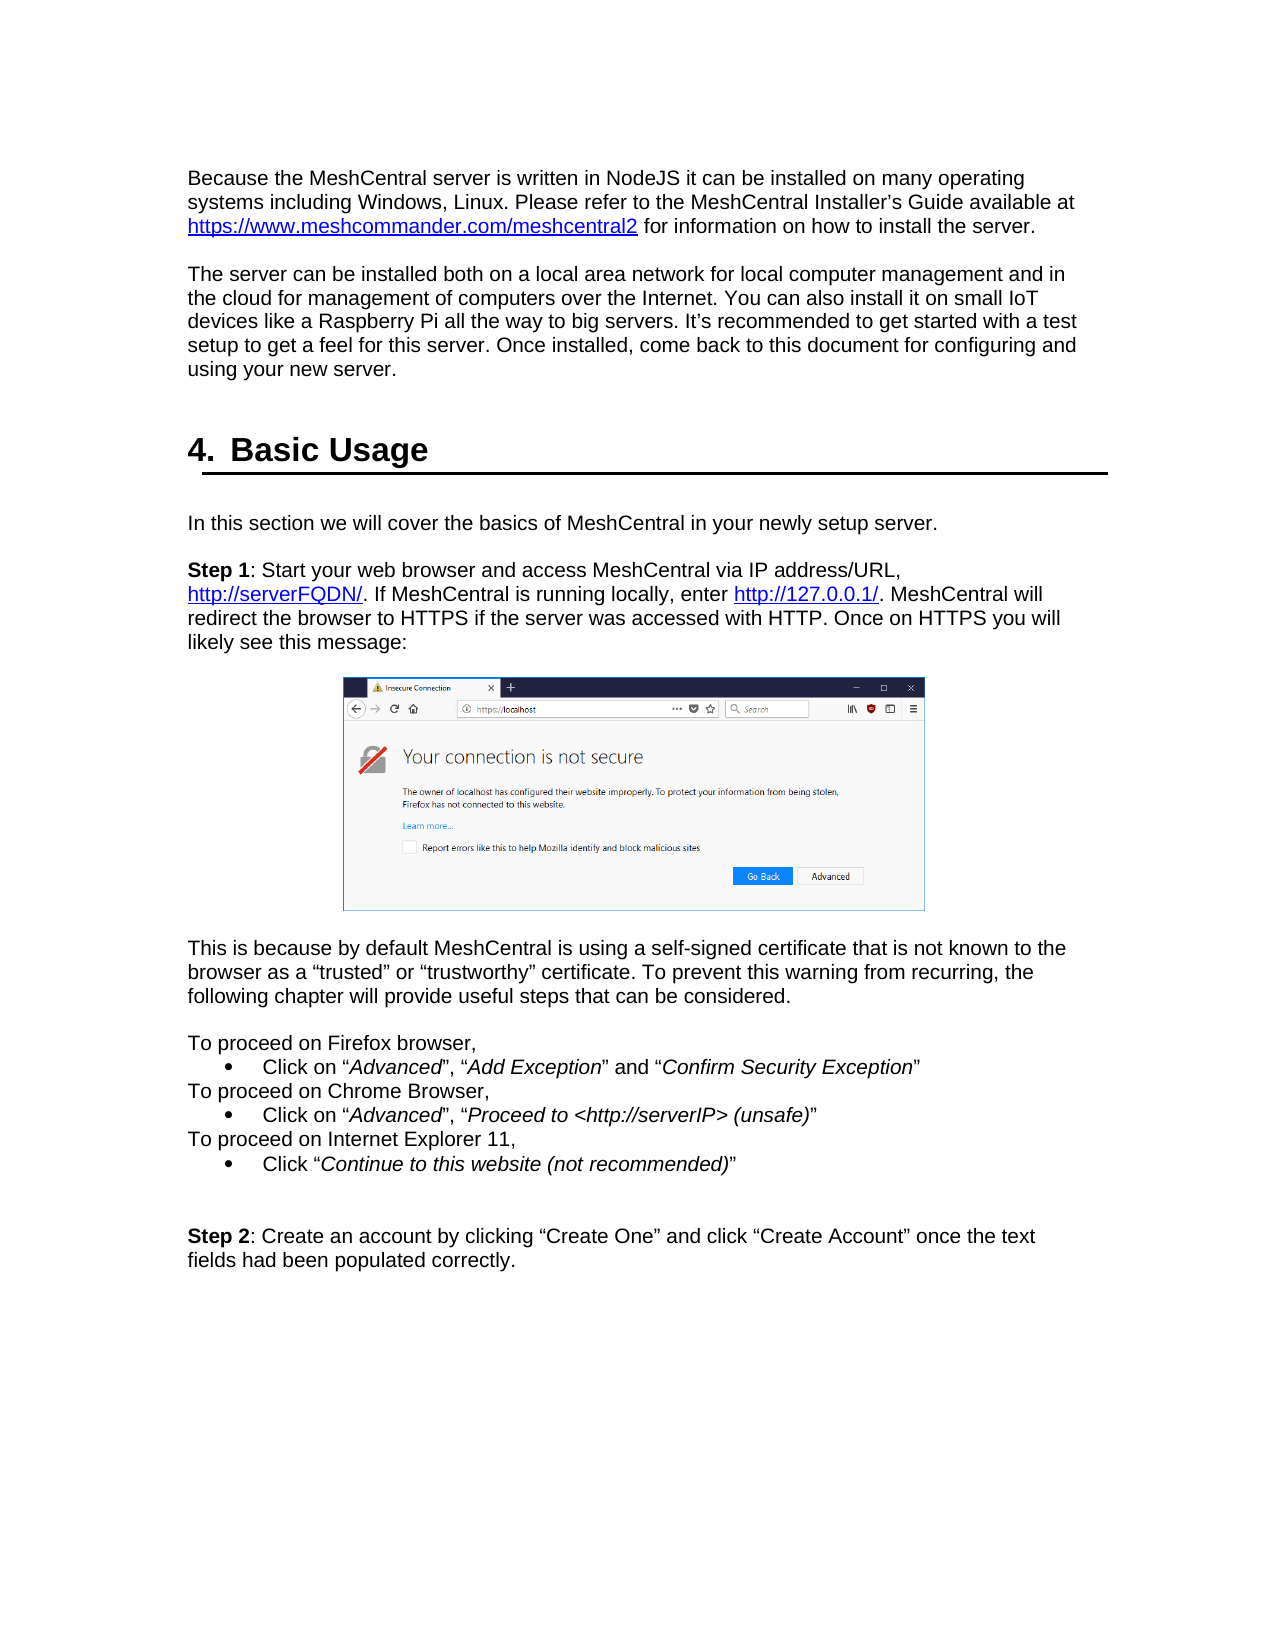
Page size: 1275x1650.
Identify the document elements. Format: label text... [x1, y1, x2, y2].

picture [343, 677, 925, 911]
list Click “Continue to this website (not recommended)” [225, 1151, 1179, 1176]
text This is because by default MeshCentral is using a self-signed certificate that is not known to the browser as a “trusted” or “trustworthy” certificate. To prevent this warning from recurring, the following chapter will provide useful steps that can be considered. [187, 936, 1070, 1007]
list Click on “Advanced”, “Proceed to <http://serverIP> (unsafe)” To proceed on Internet Explorer 11, [187, 1103, 818, 1151]
list Click on “Advanced”, “Add Exception” and “Confirm Security Exception” To proceed on Chrome Browser, [187, 1055, 920, 1103]
text In this section we will cover the basics of MeshCentral in your newly setup server. [187, 510, 1179, 534]
text Because the MeshCentral server is written in NodeJS it can be installed on many operating systems including Windows, Linux. Please refer to the MeshCentral Installer’s Guide available at https://www.meshcommander.com/meshcentral2 for information on how to install the server. [187, 166, 1083, 237]
text The server can be installed both on a local area network for local computer management and in the cloud for management of computers over the Internet. You can also install it on small IoT devices like a Raspberry Pi all the way to big servers. It’s recommended to get started with a test setup to get a feel for this server. Once installed, come back to this document for configuring and using your new server. [187, 261, 1083, 381]
text Step 1: Start your web browser and access MeshCentral via IP address/URL, http://serverFQDN/. If MeshCentral is running locally, enter http://127.0.0.1/. MeshCentral will redirect the browser to HTTPS if the server was accessed with HTTP. Once on HTTPS you will likely see this message: [187, 558, 1064, 654]
text Step 2: Create an account by clicking “Create One” and click “Create Account” once the text fields had been populated correctly. [187, 1224, 1083, 1272]
subtitle Basic Usage [187, 430, 1179, 469]
text To proceed on Firefox browser, [187, 1031, 1179, 1055]
